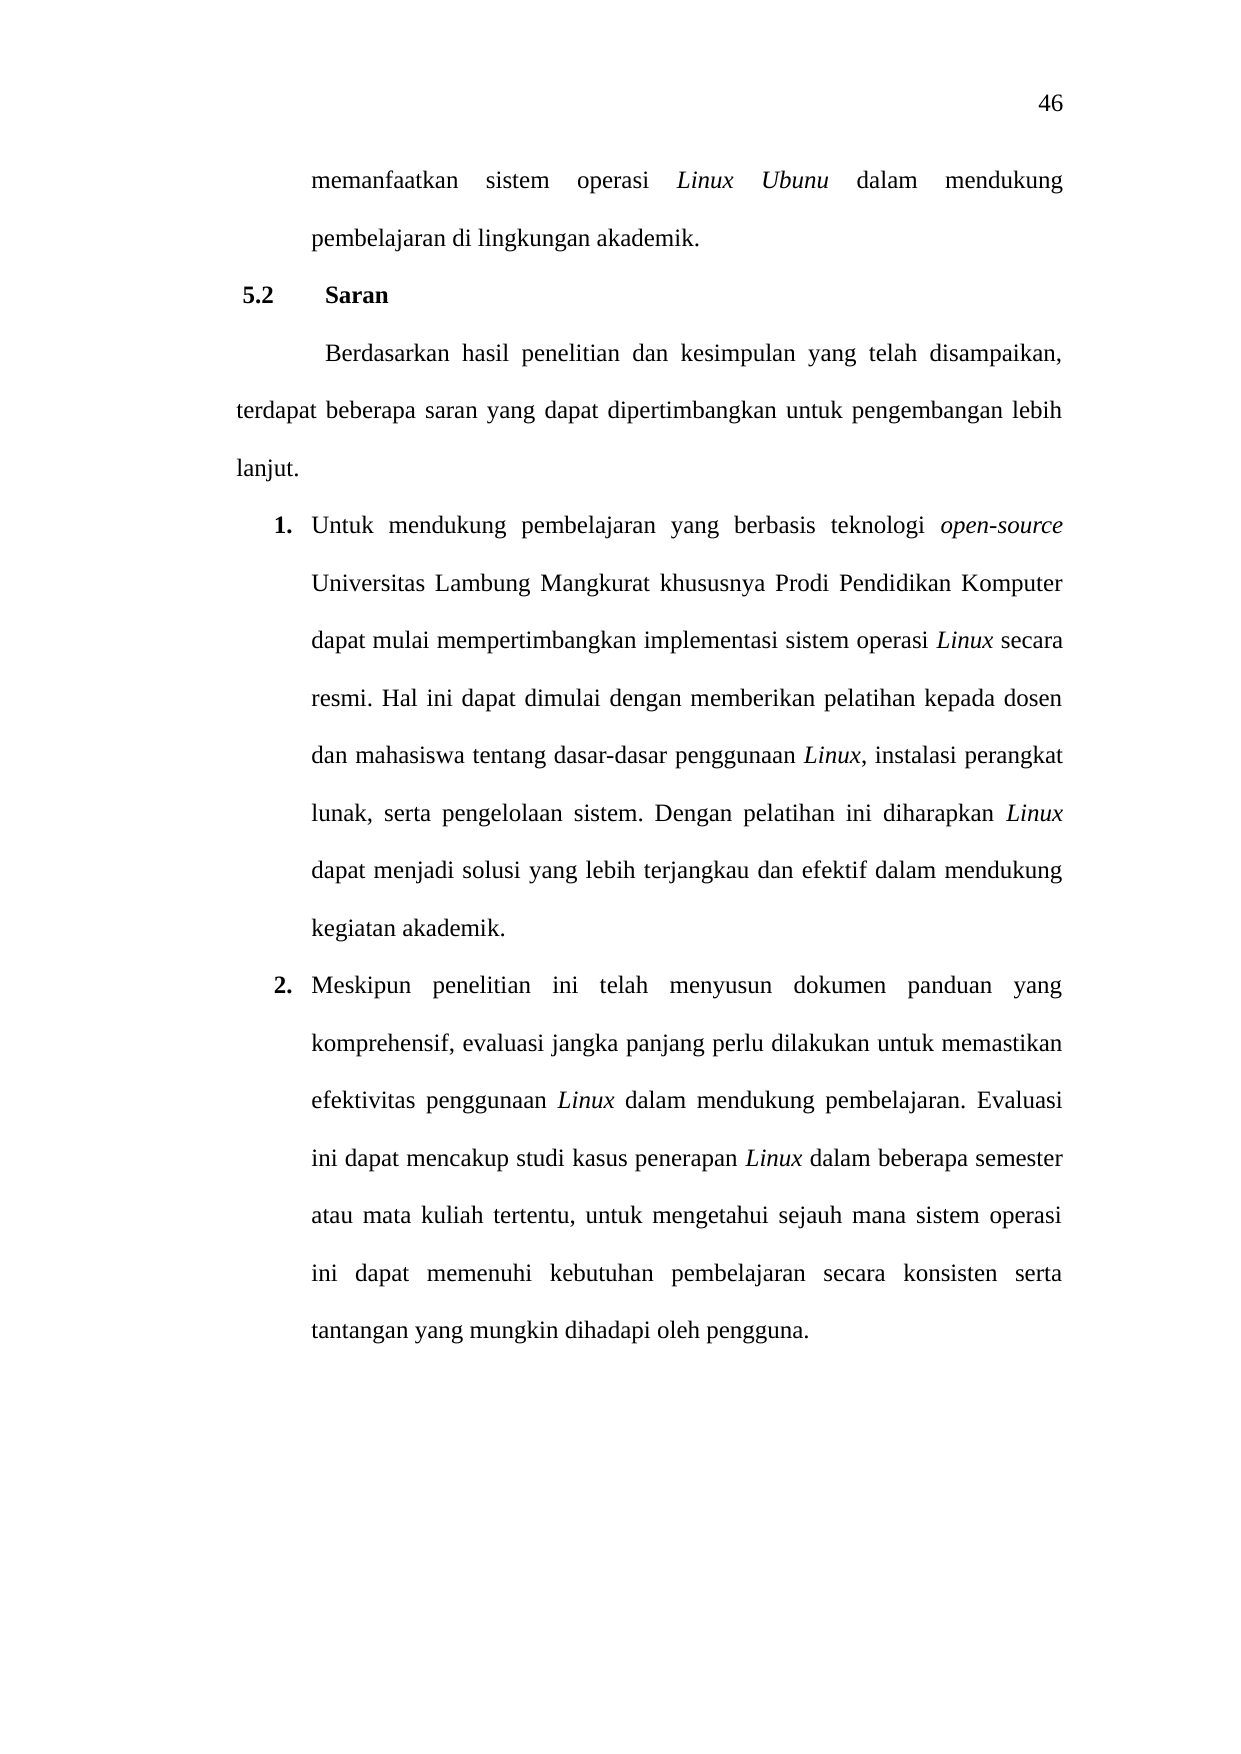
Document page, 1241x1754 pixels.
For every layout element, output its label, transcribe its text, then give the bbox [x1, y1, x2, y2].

list Untuk mendukung pembelajaran yang berbasis teknologi open-source Universitas Lambung Mangkurat khususnya Prodi Pendidikan Komputer dapat mulai mempertimbangkan implementasi sistem operasi Linux secara resmi. Hal ini dapat dimulai dengan memberikan pelatihan kepada dosen dan mahasiswa tentang dasar-dasar penggunaan Linux, instalasi perangkat lunak, serta pengelolaan sistem. Dengan pelatihan ini diharapkan Linux dapat menjadi solusi yang lebih terjangkau dan efektif dalam mendukung kegiatan akademik. [274, 510, 1063, 942]
text Berdasarkan hasil penelitian dan kesimpulan yang telah disampaikan, terdapat beberapa saran yang dapat dipertimbangkan untuk pengembangan lebih lanjut. [236, 338, 1063, 482]
subtitle Saran [236, 280, 1063, 309]
list Meskipun penelitian ini telah menyusun dokumen panduan yang komprehensif, evaluasi jangka panjang perlu dilakukan untuk memastikan efektivitas penggunaan Linux dalam mendukung pembelajaran. Evaluasi ini dapat mencakup studi kasus penerapan Linux dalam beberapa semester atau mata kuliah tertentu, untuk mengetahui sejauh mana sistem operasi ini dapat memenuhi kebutuhan pembelajaran secara konsisten serta tantangan yang mungkin dihadapi oleh pengguna. [274, 970, 1063, 1344]
list memanfaatkan sistem operasi Linux Ubunu dalam mendukung pembelajaran di lingkungan akademik. [274, 165, 1063, 252]
